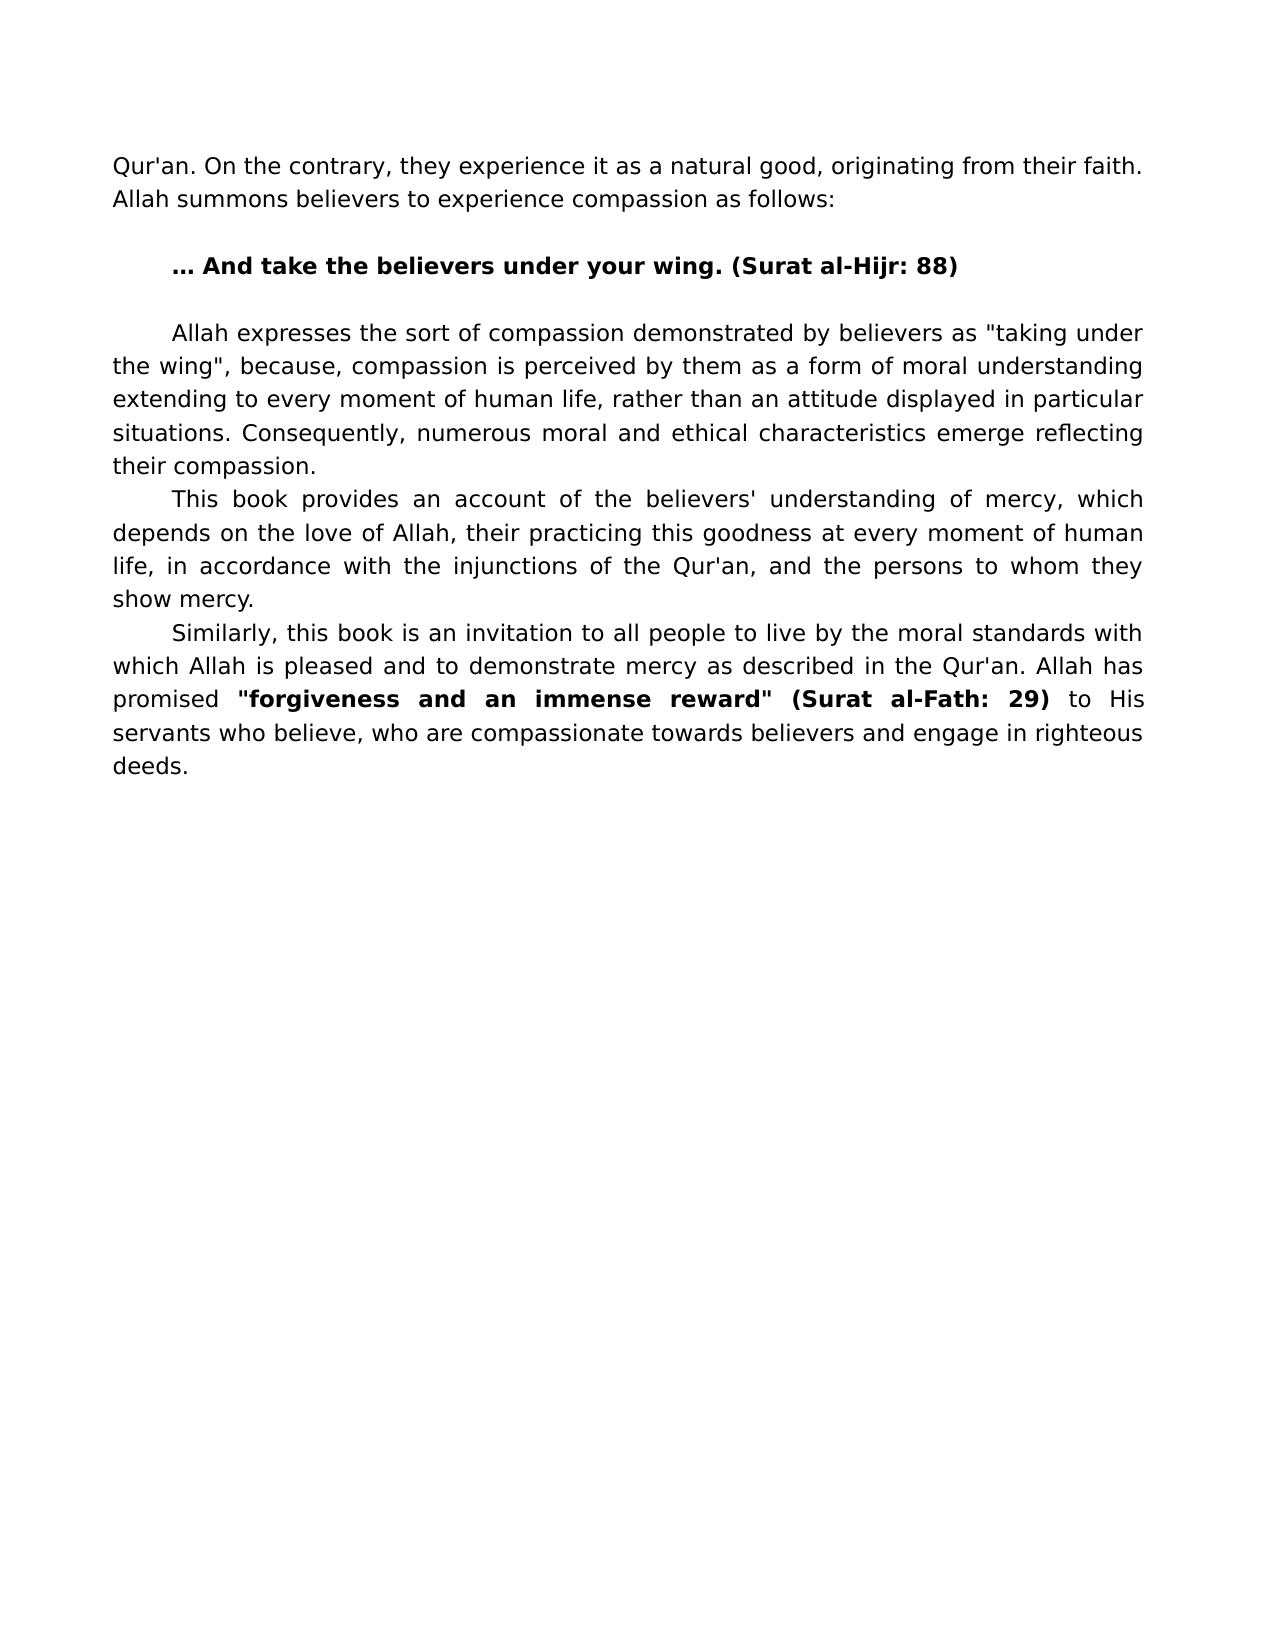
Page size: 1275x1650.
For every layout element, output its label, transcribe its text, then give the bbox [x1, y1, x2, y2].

text … And take the believers under your wing. (Surat al-Hijr: 88) [112, 248, 1145, 281]
text Allah expresses the sort of compassion demonstrated by believers as "taking under the wing", because, compassion is perceived by them as a form of moral understanding extending to every moment of human life, rather than an attitude displayed in particular situations. Consequently, numerous moral and ethical characteristics emerge reflecting their compassion. [112, 314, 1145, 481]
text Similarly, this book is an invitation to all people to live by the moral standards with which Allah is pleased and to demonstrate mercy as described in the Qur'an. Allah has promised "forgiveness and an immense reward" (Surat al-Fath: 29) to His servants who believe, who are compassionate towards believers and engage in righteous deeds. [112, 614, 1145, 781]
text This book provides an account of the believers' understanding of mercy, which depends on the love of Allah, their practicing this goodness at every moment of human life, in accordance with the injunctions of the Qur'an, and the persons to whom they show mercy. [112, 481, 1145, 614]
text Qur'an. On the contrary, they experience it as a natural good, originating from their faith. Allah summons believers to experience compassion as follows: [112, 148, 1145, 214]
